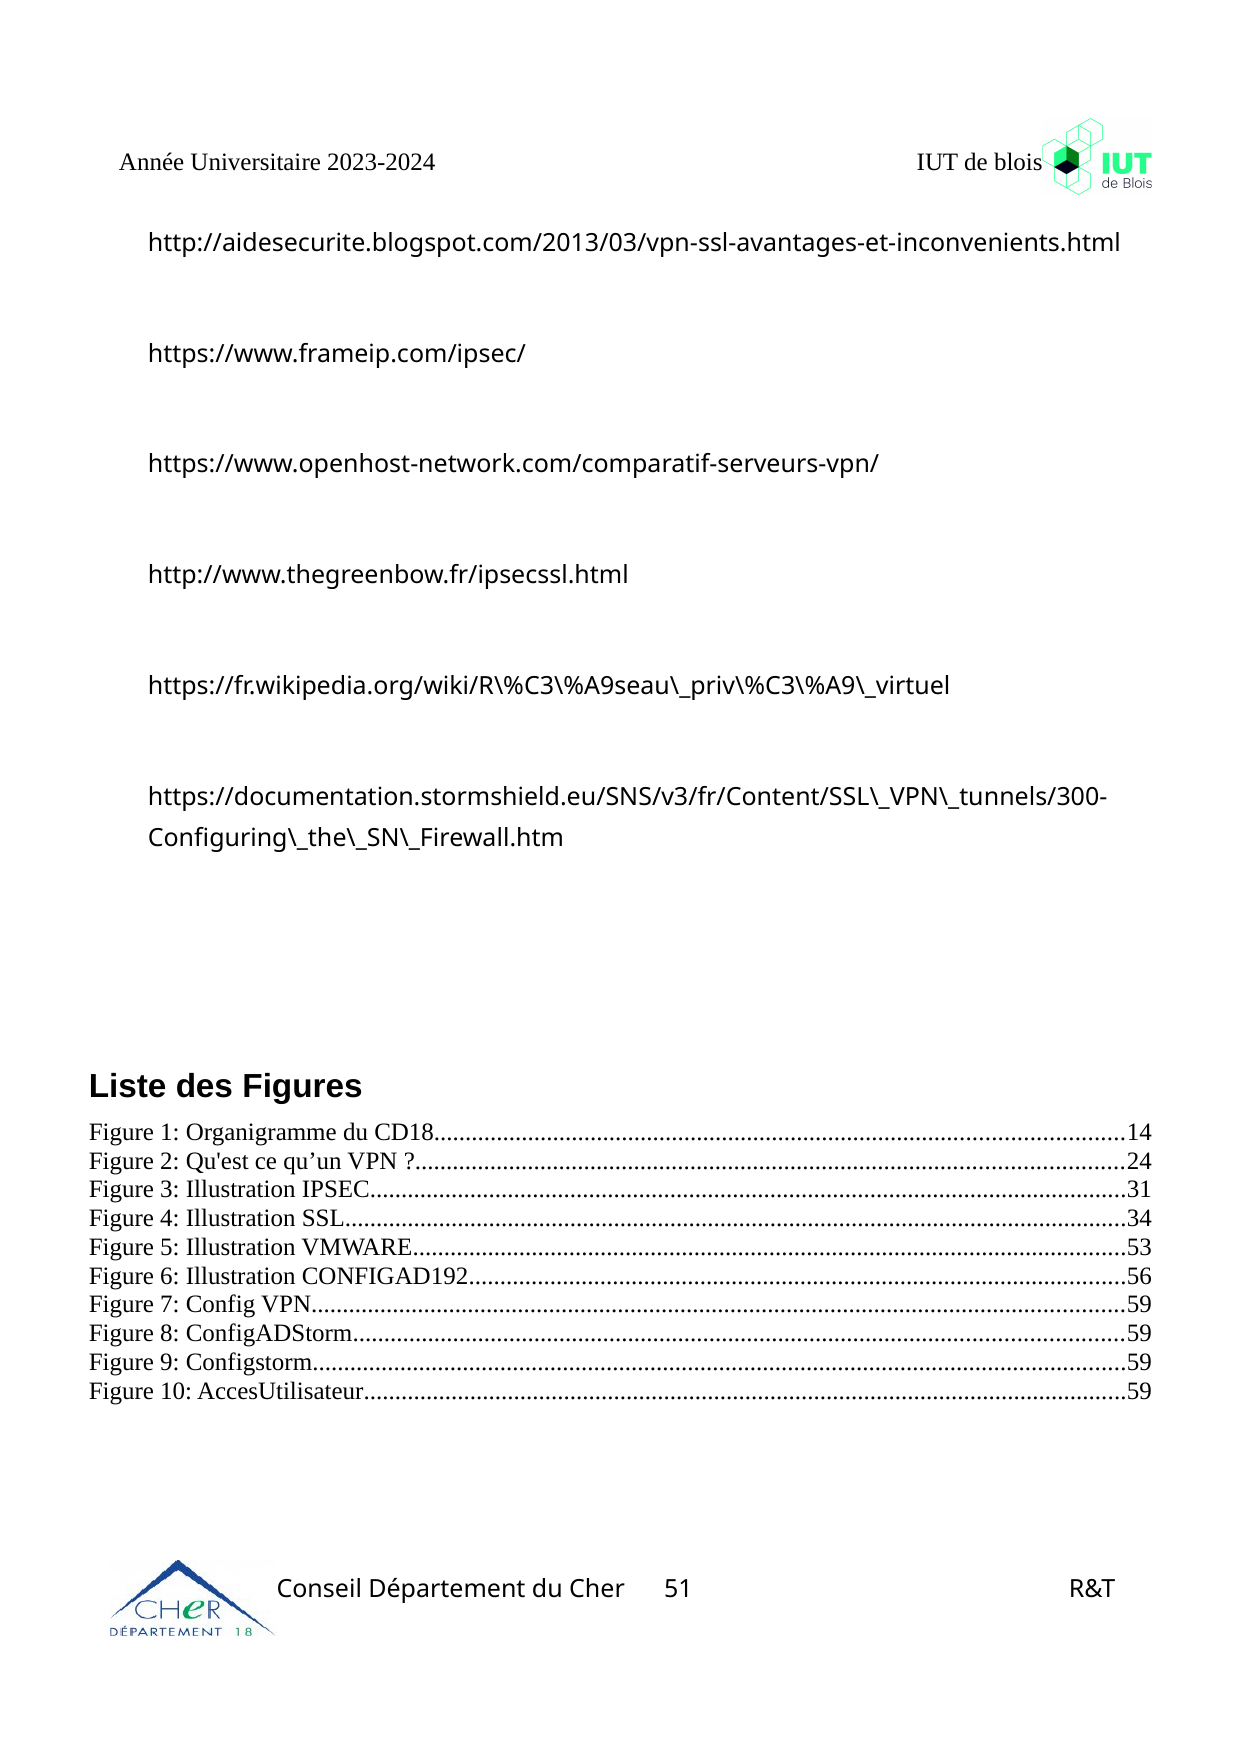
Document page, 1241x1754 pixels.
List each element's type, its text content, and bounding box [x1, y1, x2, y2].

picture [1042, 118, 1152, 195]
text Figure 5: Illustration VMWARE 53 [88, 1232, 1152, 1261]
text Figure 7: Config VPN 59 [88, 1289, 1152, 1318]
picture [110, 1560, 277, 1636]
subtitle Liste des Figures [88, 1066, 1152, 1104]
text https://www.frameip.com/ipsec/ [148, 335, 1152, 369]
text Figure 2: Qu'est ce qu’un VPN ? 24 [88, 1146, 1152, 1174]
text Figure 8: ConfigADStorm 59 [88, 1318, 1152, 1347]
text Figure 4: Illustration SSL 34 [88, 1203, 1152, 1232]
text http://aidesecurite.blogspot.com/2013/03/vpn-ssl-avantages-et-inconvenients.html [148, 224, 1152, 258]
text https://www.openhost-network.com/comparatif-serveurs-vpn/ [148, 446, 1152, 480]
text http://www.thegreenbow.fr/ipsecssl.html [148, 557, 1152, 591]
text Figure 9: Configstorm 59 [88, 1347, 1152, 1376]
text https://documentation.stormshield.eu/SNS/v3/fr/Content/SSL\_VPN\_tunnels/300-Configuring\_the\_SN\_Firewall.htm [148, 779, 1152, 853]
text Figure 10: AccesUtilisateur 59 [88, 1376, 1152, 1404]
text https://fr.wikipedia.org/wiki/R\%C3\%A9seau\_priv\%C3\%A9\_virtuel [148, 668, 1152, 702]
text Figure 1: Organigramme du CD18 14 [88, 1117, 1152, 1146]
text Figure 3: Illustration IPSEC 31 [88, 1174, 1152, 1203]
text Figure 6: Illustration CONFIGAD192 56 [88, 1261, 1152, 1289]
